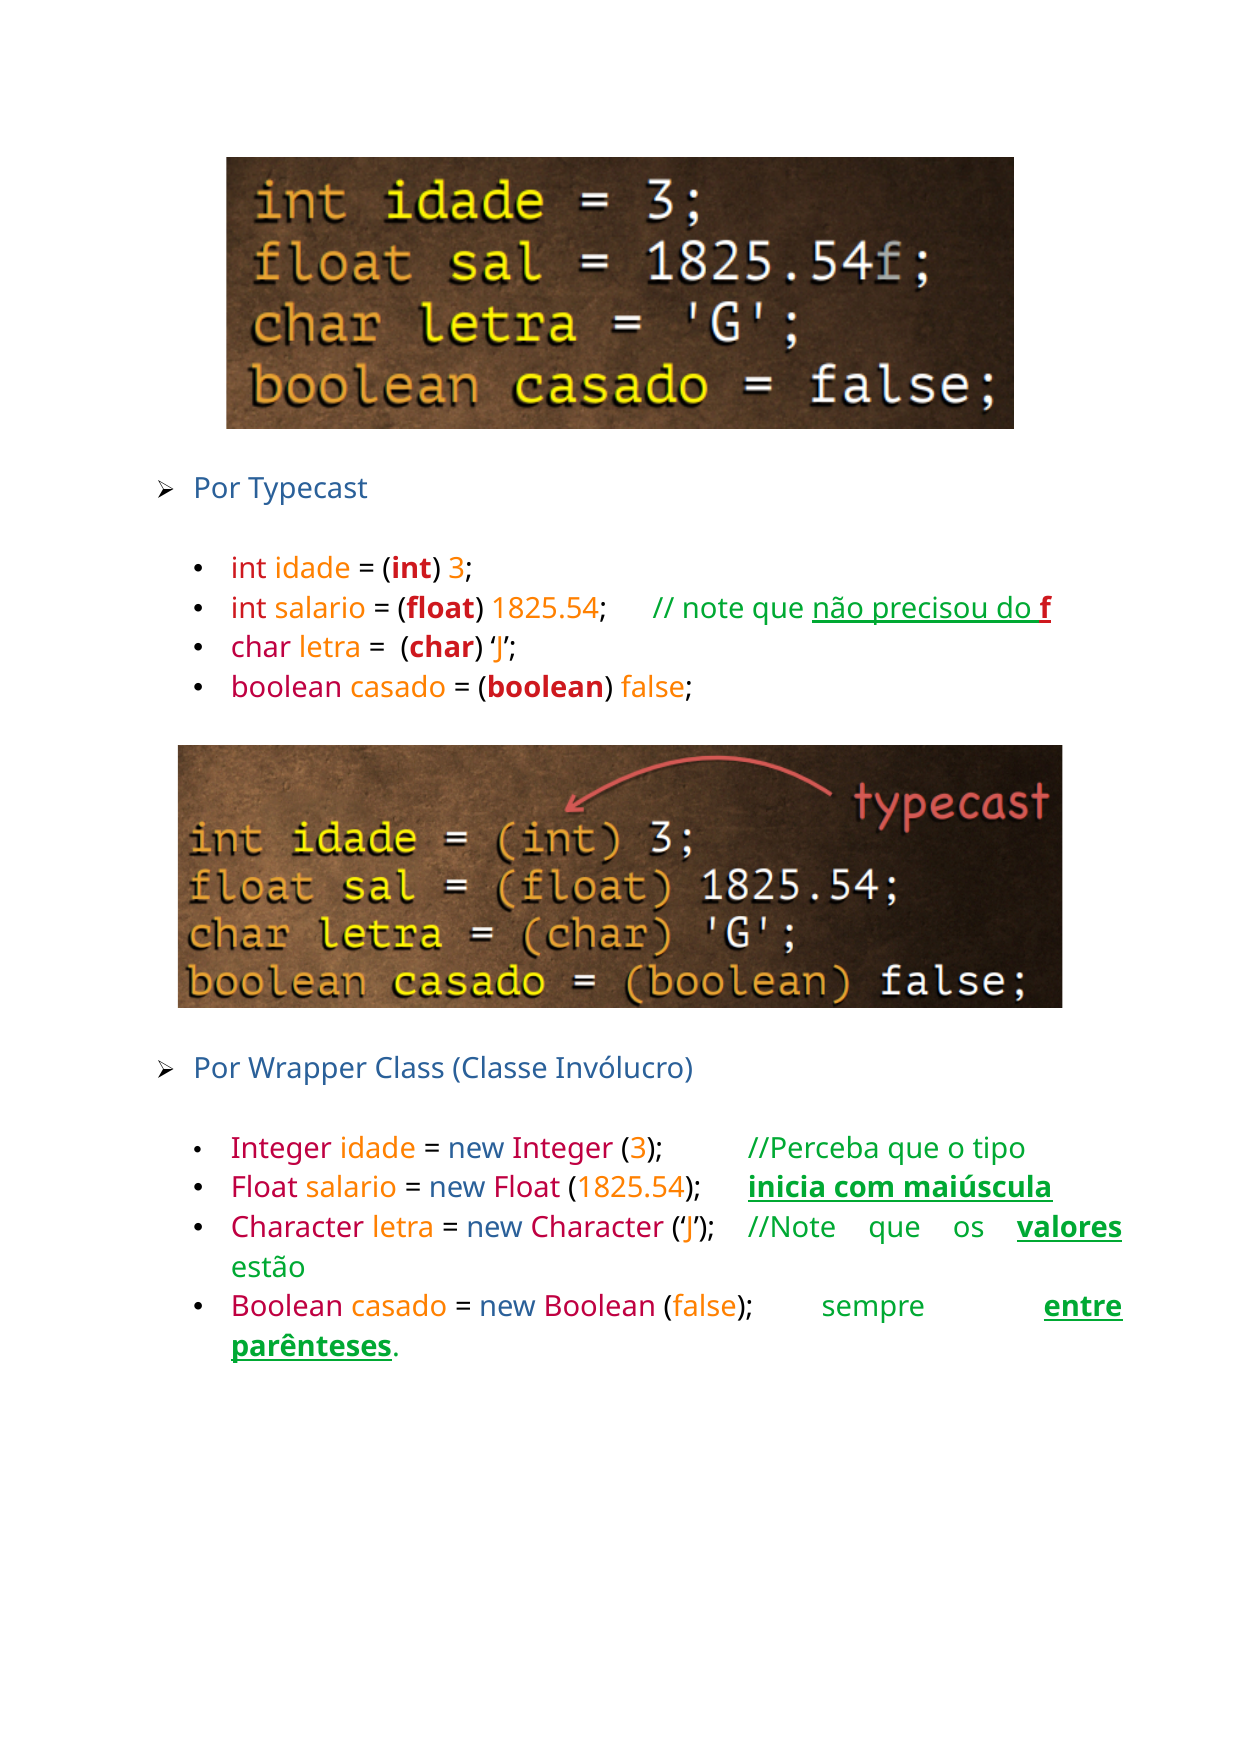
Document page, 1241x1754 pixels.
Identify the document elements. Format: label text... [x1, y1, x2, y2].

list Integer idade = new Integer (3); //Perceba que o tipo [193, 1127, 1122, 1167]
picture [226, 157, 1014, 429]
list Character letra = new Character (‘J’); //Note que os valores estão [193, 1206, 1122, 1286]
list int idade = (int) 3; [193, 547, 1122, 587]
list Float salario = new Float (1825.54); inicia com maiúscula [193, 1167, 1122, 1206]
list boolean casado = (boolean) false; [193, 666, 1122, 706]
list Por Wrapper Class (Classe Invólucro) [156, 1047, 1122, 1087]
list Por Typecast [156, 468, 1122, 507]
list char letra = (char) ‘J’; [193, 627, 1122, 666]
list int salario = (float) 1825.54; // note que não precisou do f [193, 587, 1122, 627]
picture [177, 745, 1063, 1008]
list Boolean casado = new Boolean (false); sempre entre parênteses. [193, 1286, 1122, 1365]
